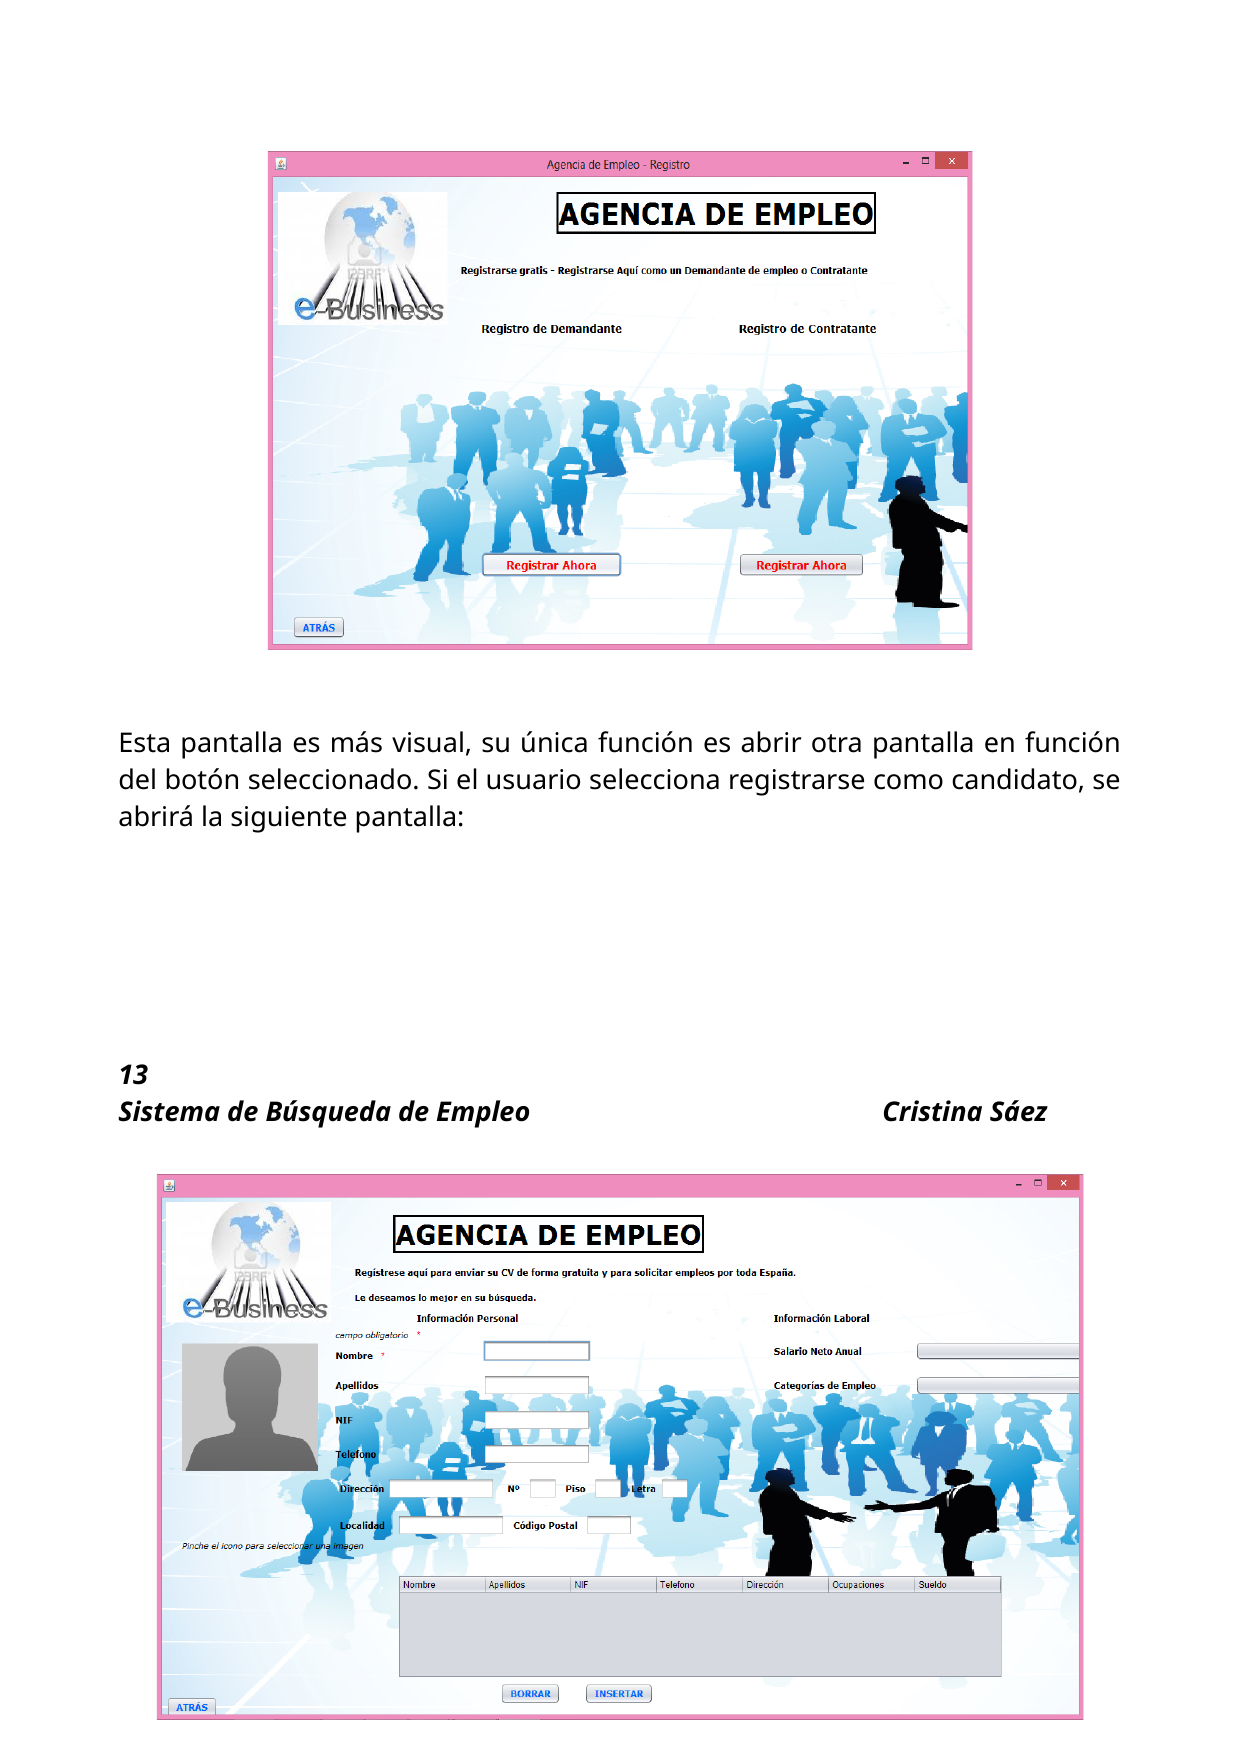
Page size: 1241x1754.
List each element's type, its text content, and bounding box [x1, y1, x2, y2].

text 23 [118, 1056, 1122, 1092]
picture [156, 1174, 1084, 1720]
text Esta pantalla es más visual, su única función es abrir otra pantalla en función del botón seleccionado. Si el usuario selecciona registrarse como candidato, se abrirá la siguiente pantalla: [118, 724, 1122, 834]
picture [267, 151, 973, 650]
text Sistema de Búsqueda de Empleo Cristina Sáez [118, 1092, 1122, 1129]
